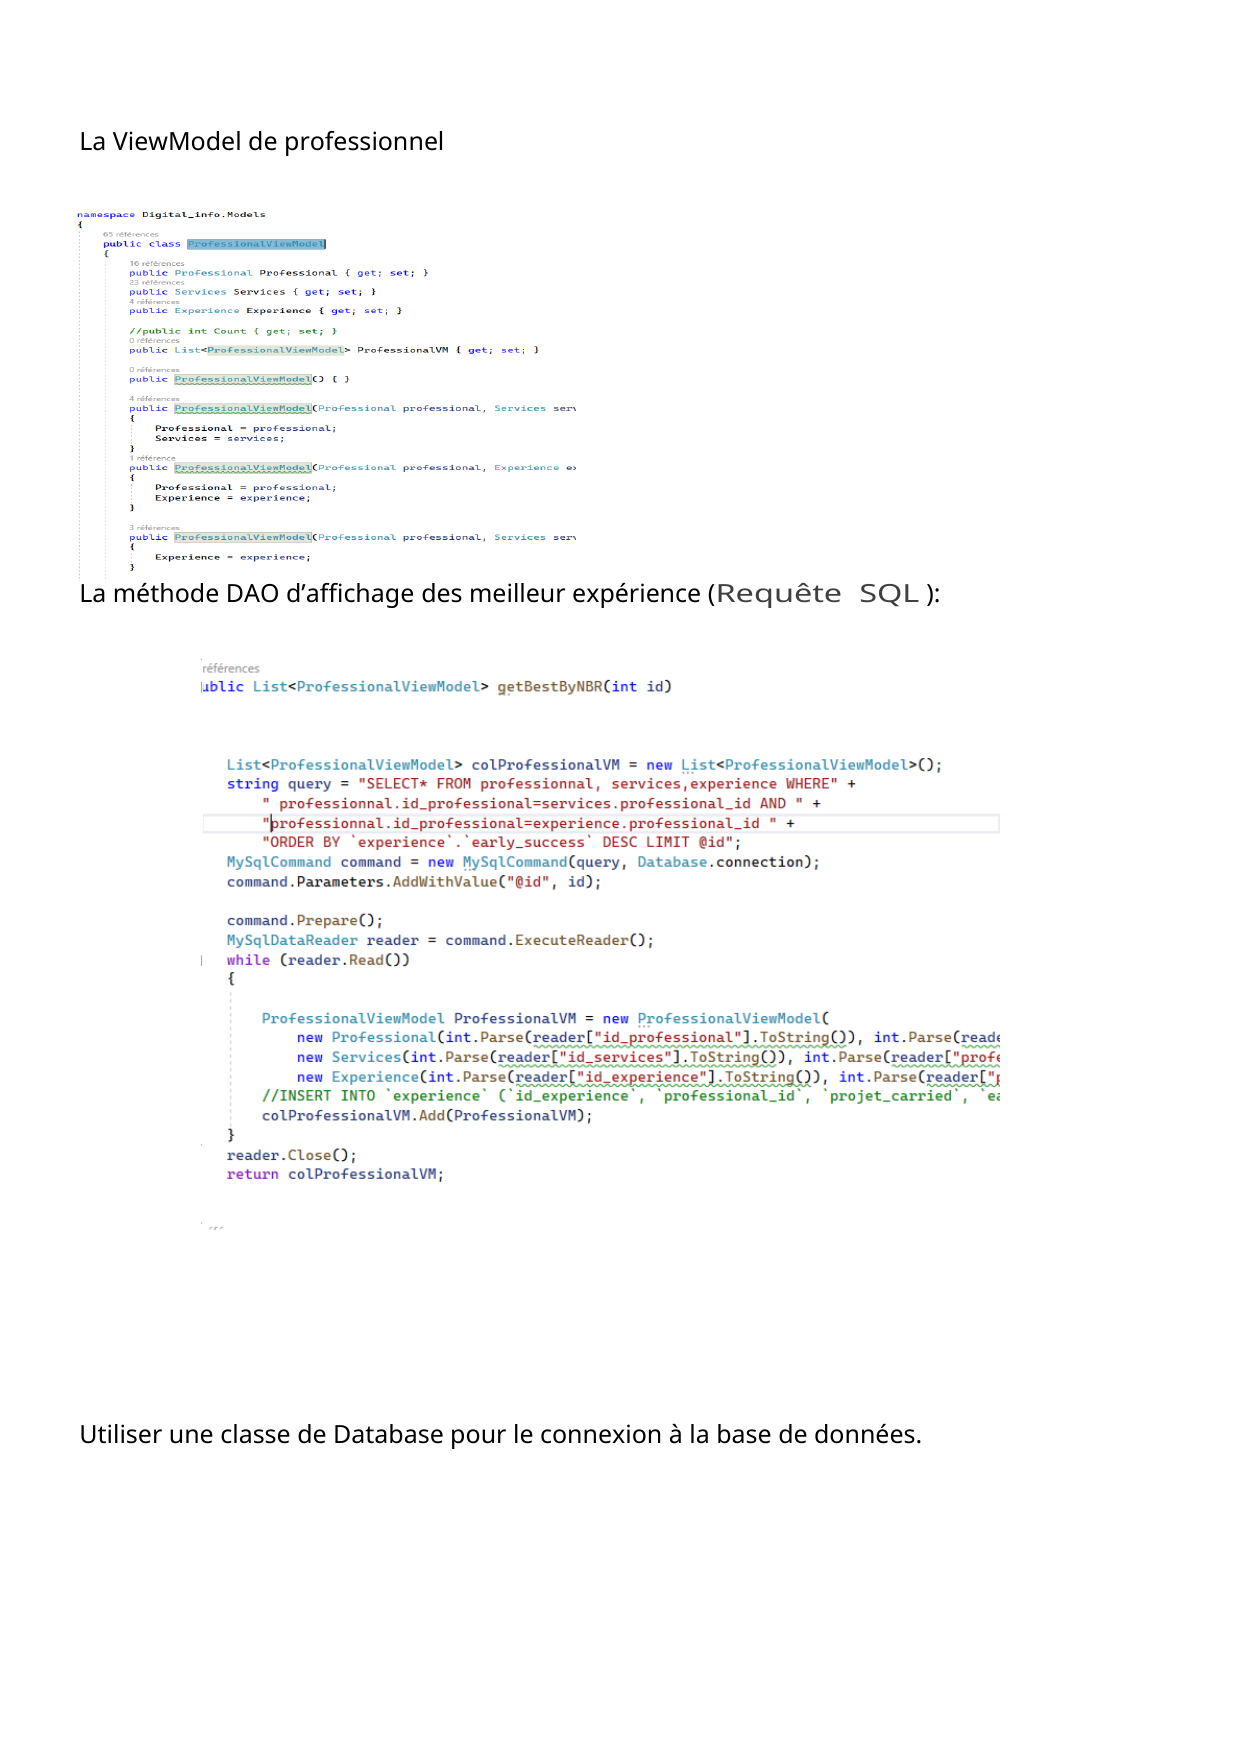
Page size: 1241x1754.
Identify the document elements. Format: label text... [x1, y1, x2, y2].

text La ViewModel de professionnel [79, 129, 1093, 155]
text La méthode DAO d’affichage des meilleur expérience (Requête SQL ): [79, 582, 1093, 608]
text Utiliser une classe de Database pour le connexion à la base de données. [79, 1423, 1121, 1449]
